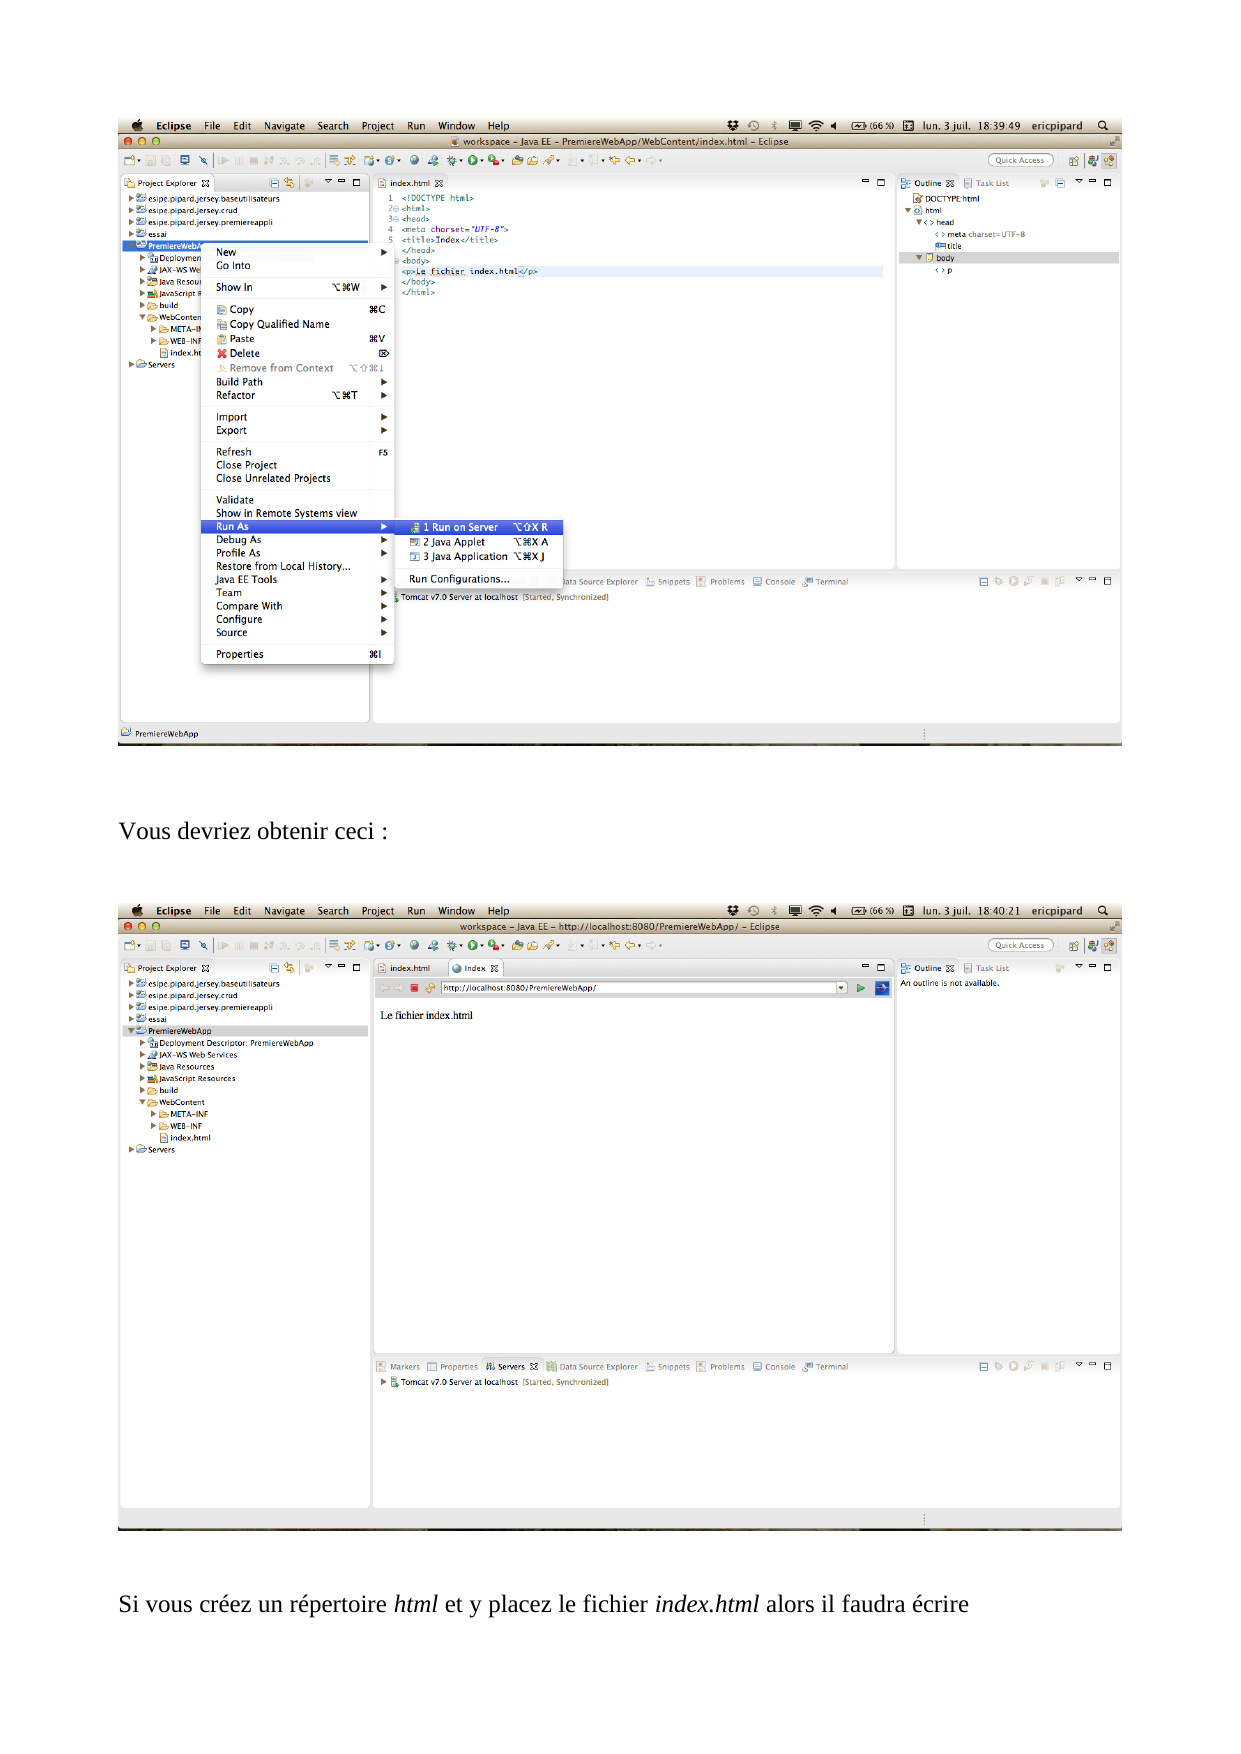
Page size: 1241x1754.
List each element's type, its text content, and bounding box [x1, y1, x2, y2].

text Si vous créez un répertoire html et y placez le fichier index.html alors il faudra écrire [118, 1589, 1122, 1618]
picture [118, 903, 1122, 1531]
picture [118, 118, 1122, 746]
text Vous devriez obtenir ceci : [118, 816, 1122, 845]
